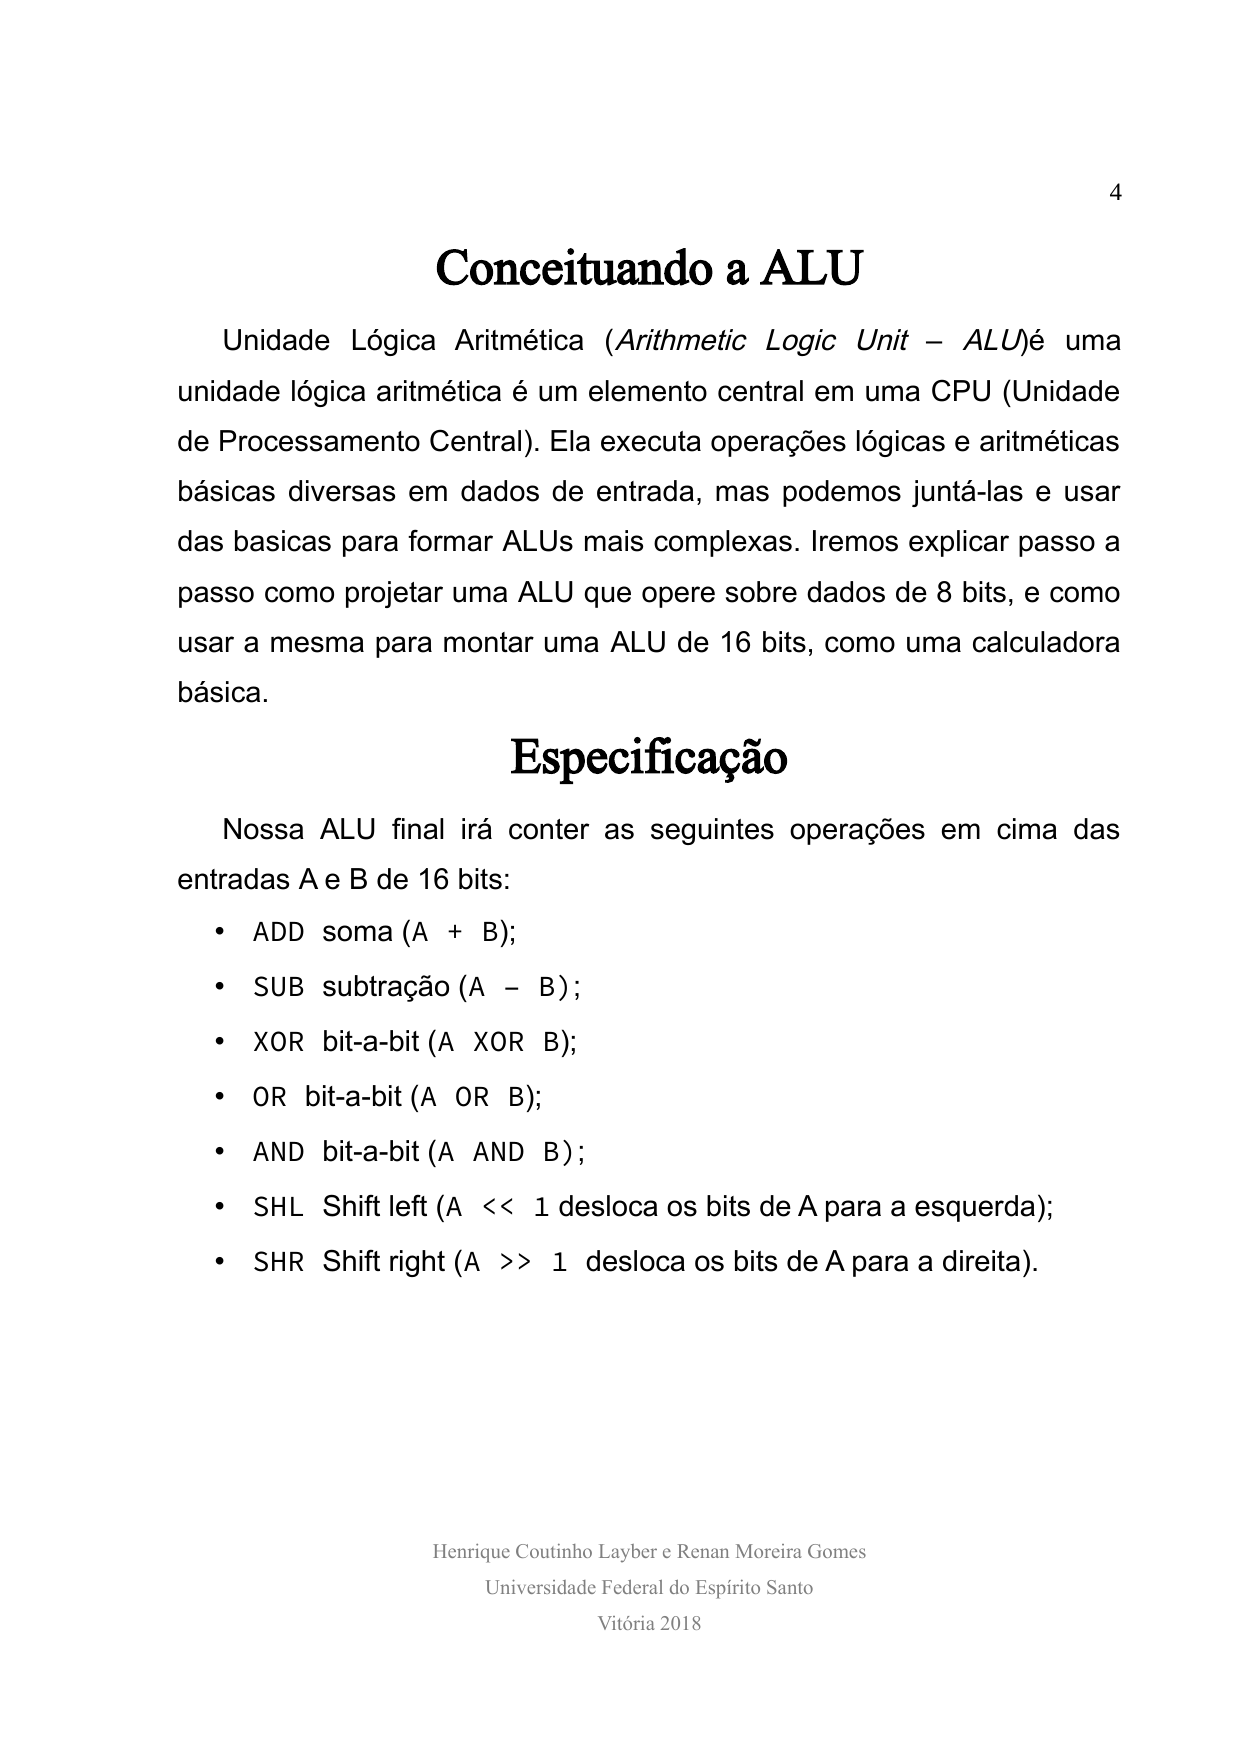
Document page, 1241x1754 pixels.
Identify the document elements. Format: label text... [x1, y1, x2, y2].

list AND bit-a-bit (A AND B); [214, 1133, 1122, 1169]
text Unidade Lógica Aritmética (Arithmetic Logic Unit – ALU)é uma unidade lógica aritmética é um elemento central em uma CPU (Unidade de Processamento Central). Ela executa operações lógicas e aritméticas básicas diversas em dados de entrada, mas podemos juntá-las e usar das basicas para formar ALUs mais complexas. Iremos explicar passo a passo como projetar uma ALU que opere sobre dados de 8 bits, e como usar a mesma para montar uma ALU de 16 bits, como uma calculadora básica. [177, 323, 1122, 709]
list SHL Shift left (A << 1 desloca os bits de A para a esquerda); [214, 1188, 1122, 1224]
list XOR bit-a-bit (A XOR B); [214, 1023, 1122, 1059]
text Especificação [177, 726, 1122, 783]
text Nossa ALU final irá conter as seguintes operações em cima das entradas A e B de 16 bits: [177, 812, 1122, 896]
list SHR Shift right (A >> 1 desloca os bits de A para a direita). [214, 1243, 1122, 1279]
text Conceituando a ALU [177, 237, 1122, 294]
list ADD soma (A + B); [214, 913, 1122, 949]
list SUB subtração (A – B); [214, 968, 1122, 1004]
list OR bit-a-bit (A OR B); [214, 1078, 1122, 1114]
